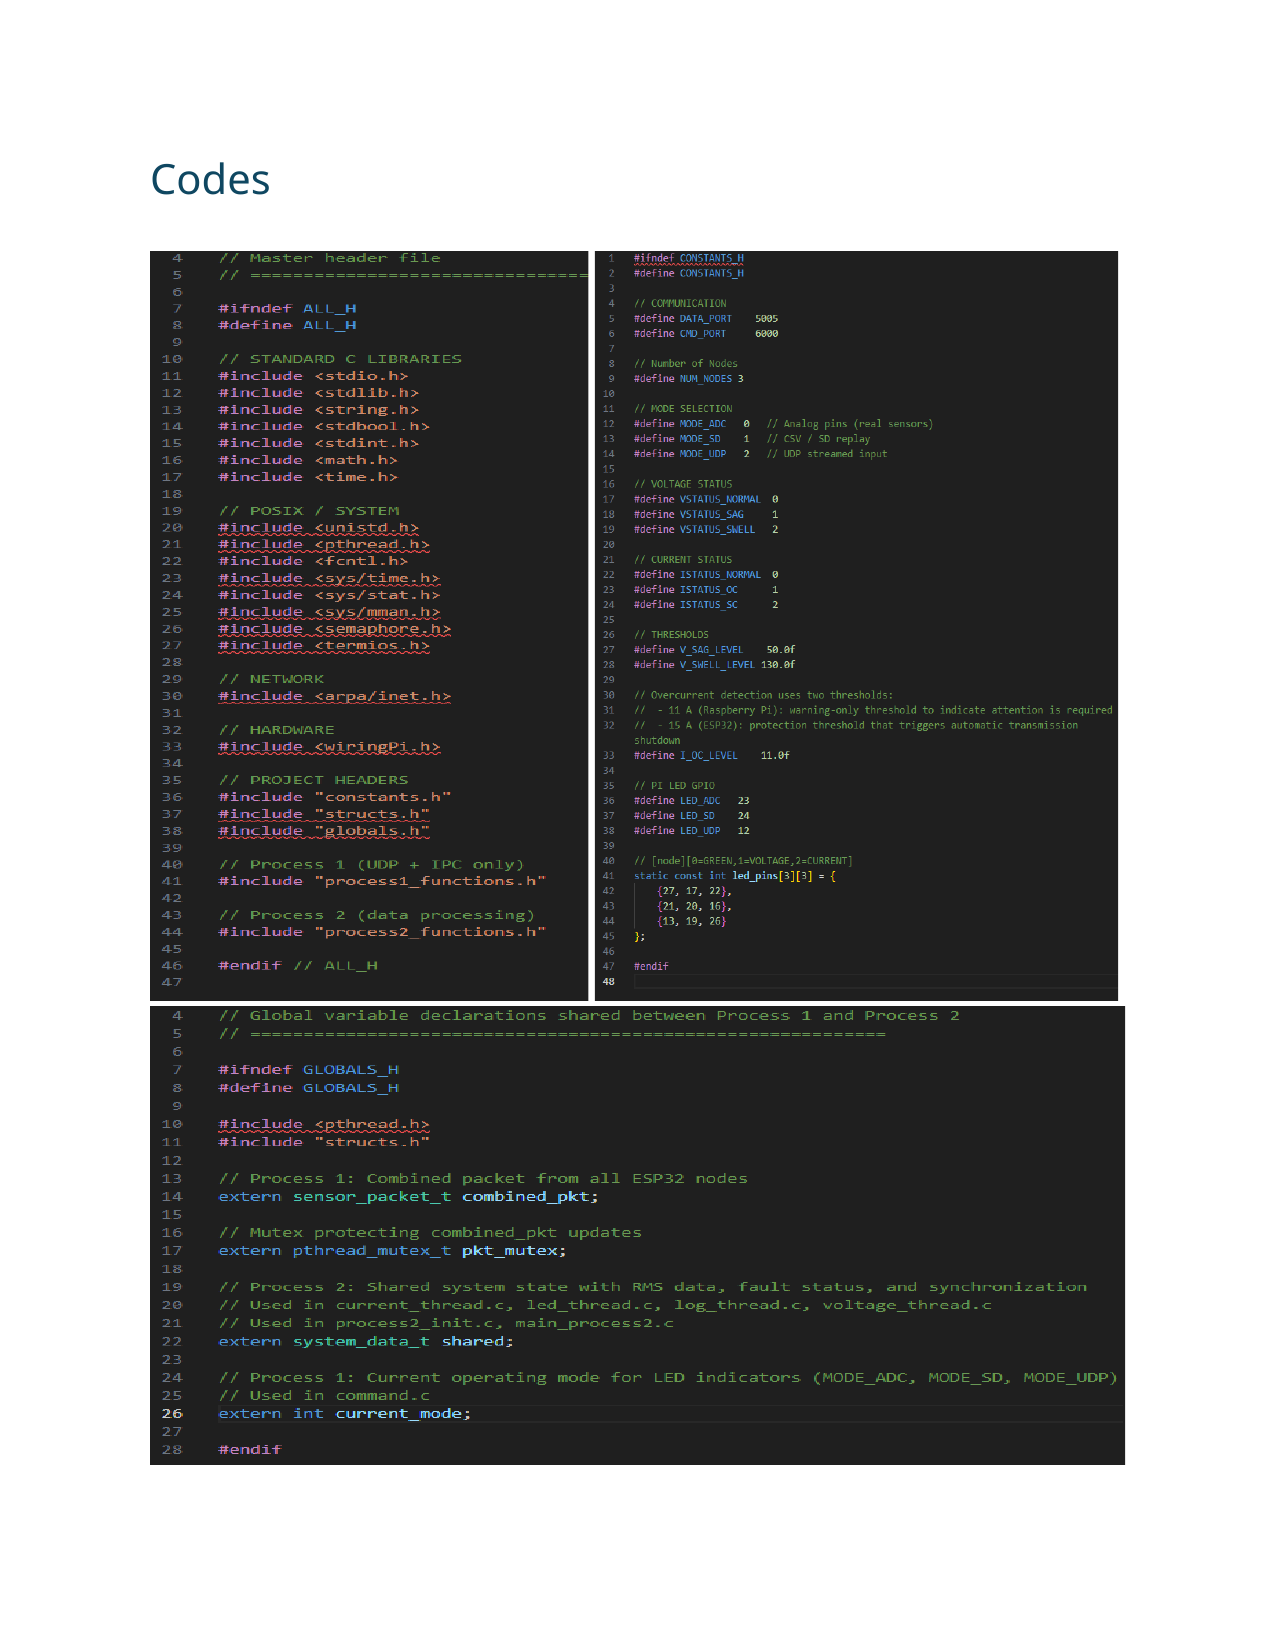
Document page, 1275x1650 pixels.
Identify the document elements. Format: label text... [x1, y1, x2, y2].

subtitle Codes [150, 150, 1125, 207]
